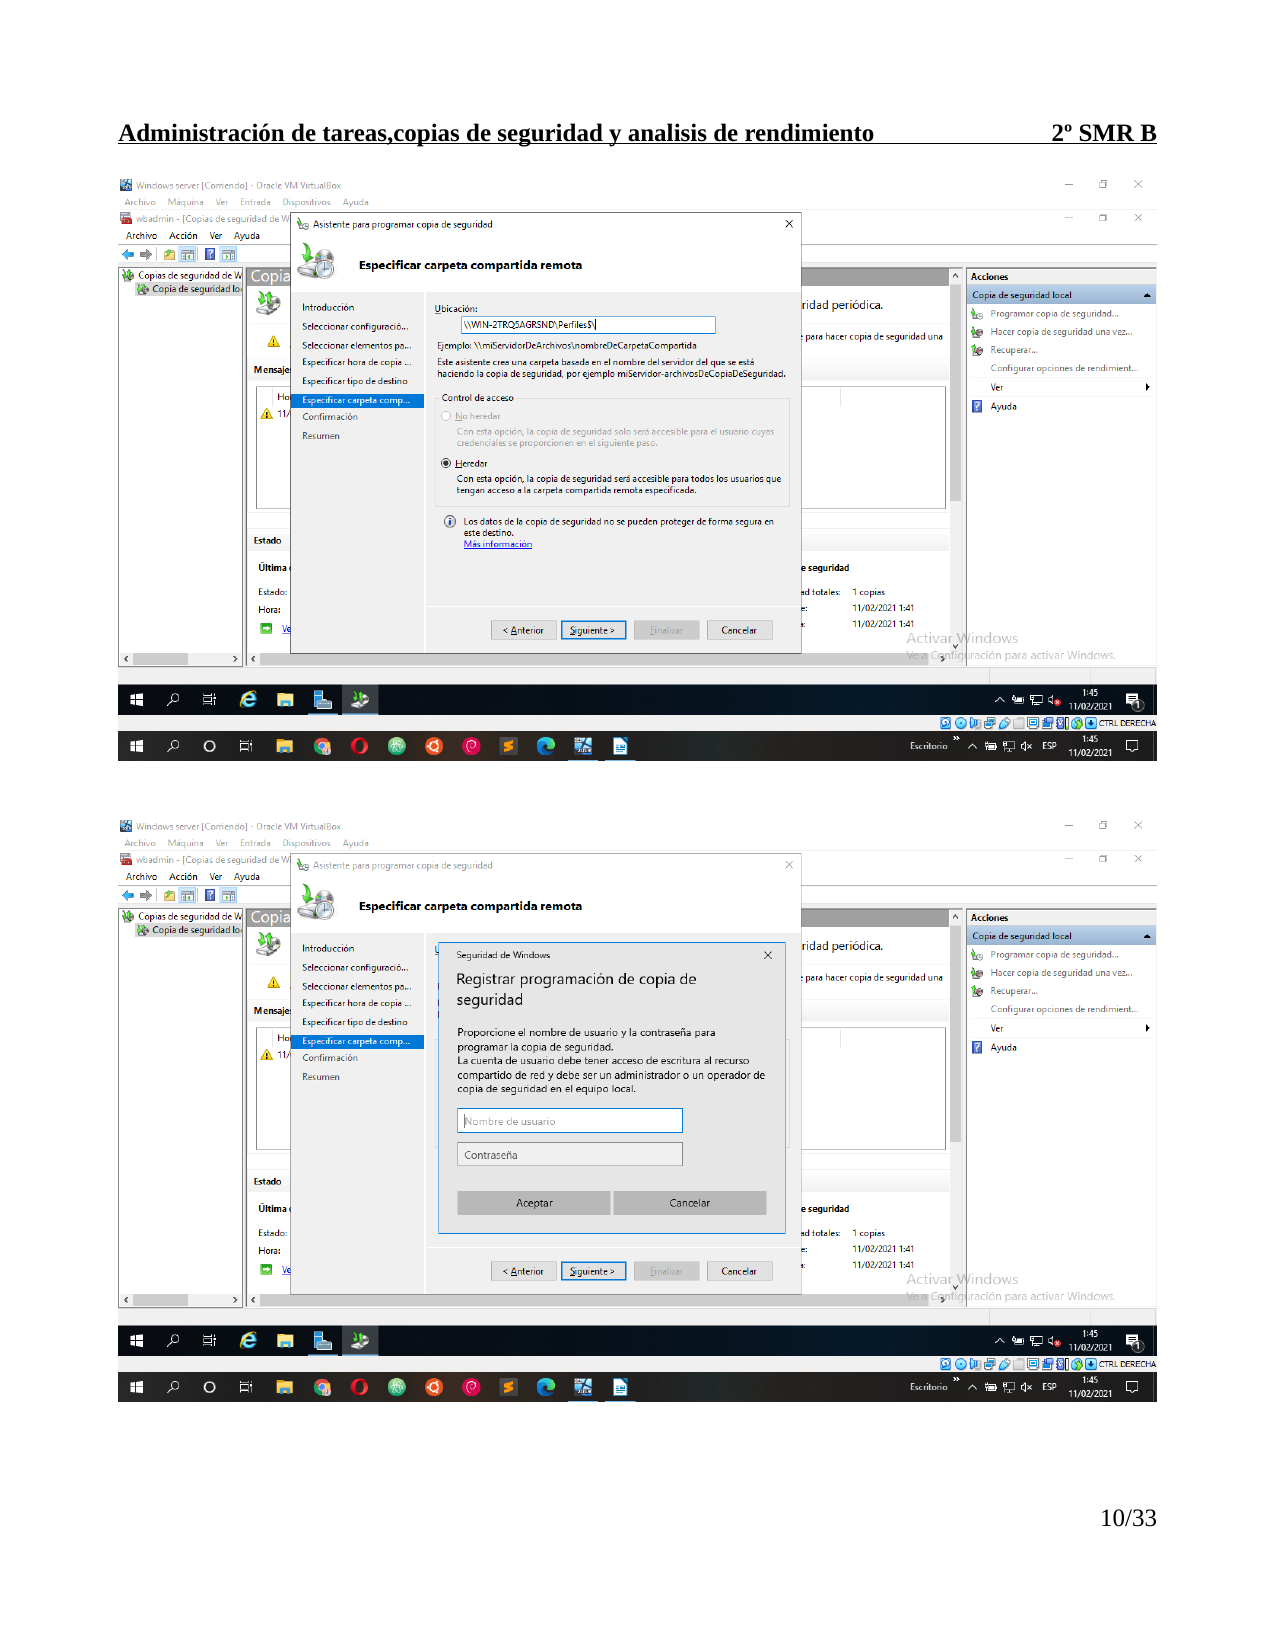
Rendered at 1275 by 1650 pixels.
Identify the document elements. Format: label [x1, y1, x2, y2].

picture [118, 176, 1157, 761]
picture [118, 817, 1157, 1402]
